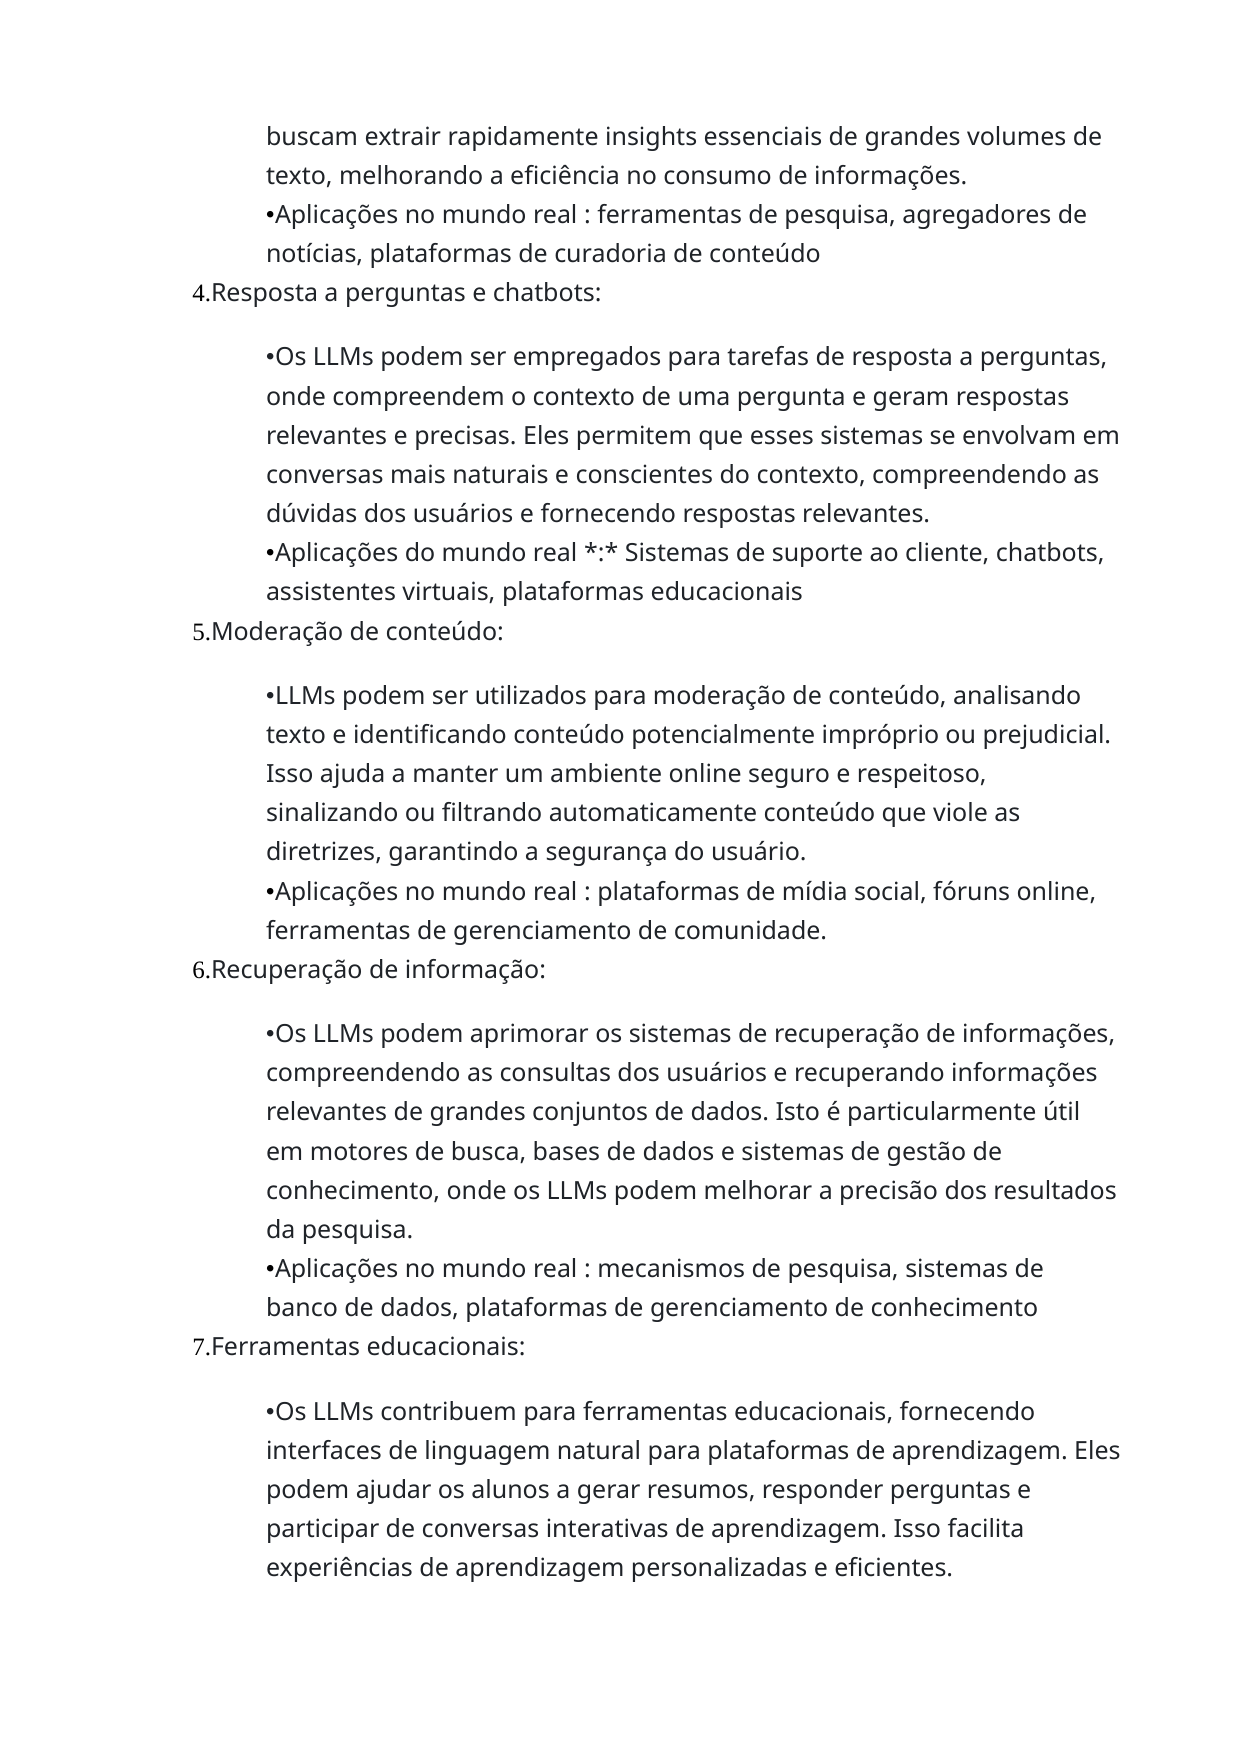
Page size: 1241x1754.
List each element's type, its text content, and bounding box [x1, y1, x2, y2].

list Recuperação de informação: [118, 951, 1122, 986]
list Os LLMs podem ser empregados para tarefas de resposta a perguntas, onde compreendem o contexto de uma pergunta e geram respostas relevantes e precisas. Eles permitem que esses sistemas se envolvam em conversas mais naturais e conscientes do contexto, compreendendo as dúvidas dos usuários e fornecendo respostas relevantes. [118, 339, 1122, 530]
list Aplicações no mundo real : mecanismos de pesquisa, sistemas de banco de dados, plataformas de gerenciamento de conhecimento [118, 1251, 1122, 1324]
list LLMs podem ser utilizados para moderação de conteúdo, analisando texto e identificando conteúdo potencialmente impróprio ou prejudicial. Isso ajuda a manter um ambiente online seguro e respeitoso, sinalizando ou filtrando automaticamente conteúdo que viole as diretrizes, garantindo a segurança do usuário. [118, 677, 1122, 868]
list Aplicações no mundo real : plataformas de mídia social, fóruns online, ferramentas de gerenciamento de comunidade. [118, 873, 1122, 946]
list Os LLMs podem aprimorar os sistemas de recuperação de informações, compreendendo as consultas dos usuários e recuperando informações relevantes de grandes conjuntos de dados. Isto é particularmente útil em motores de busca, bases de dados e sistemas de gestão de conhecimento, onde os LLMs podem melhorar a precisão dos resultados da pesquisa. [118, 1016, 1122, 1246]
list Moderação de conteúdo: [118, 613, 1122, 647]
list Resposta a perguntas e chatbots: [118, 275, 1122, 309]
list buscam extrair rapidamente insights essenciais de grandes volumes de texto, melhorando a eficiência no consumo de informações. [118, 118, 1122, 191]
list Aplicações no mundo real : ferramentas de pesquisa, agregadores de notícias, plataformas de curadoria de conteúdo [118, 196, 1122, 270]
list Ferramentas educacionais: [118, 1329, 1122, 1363]
list Aplicações do mundo real *:* Sistemas de suporte ao cliente, chatbots, assistentes virtuais, plataformas educacionais [118, 535, 1122, 608]
list Os LLMs contribuem para ferramentas educacionais, fornecendo interfaces de linguagem natural para plataformas de aprendizagem. Eles podem ajudar os alunos a gerar resumos, responder perguntas e participar de conversas interativas de aprendizagem. Isso facilita experiências de aprendizagem personalizadas e eficientes. [118, 1393, 1122, 1584]
